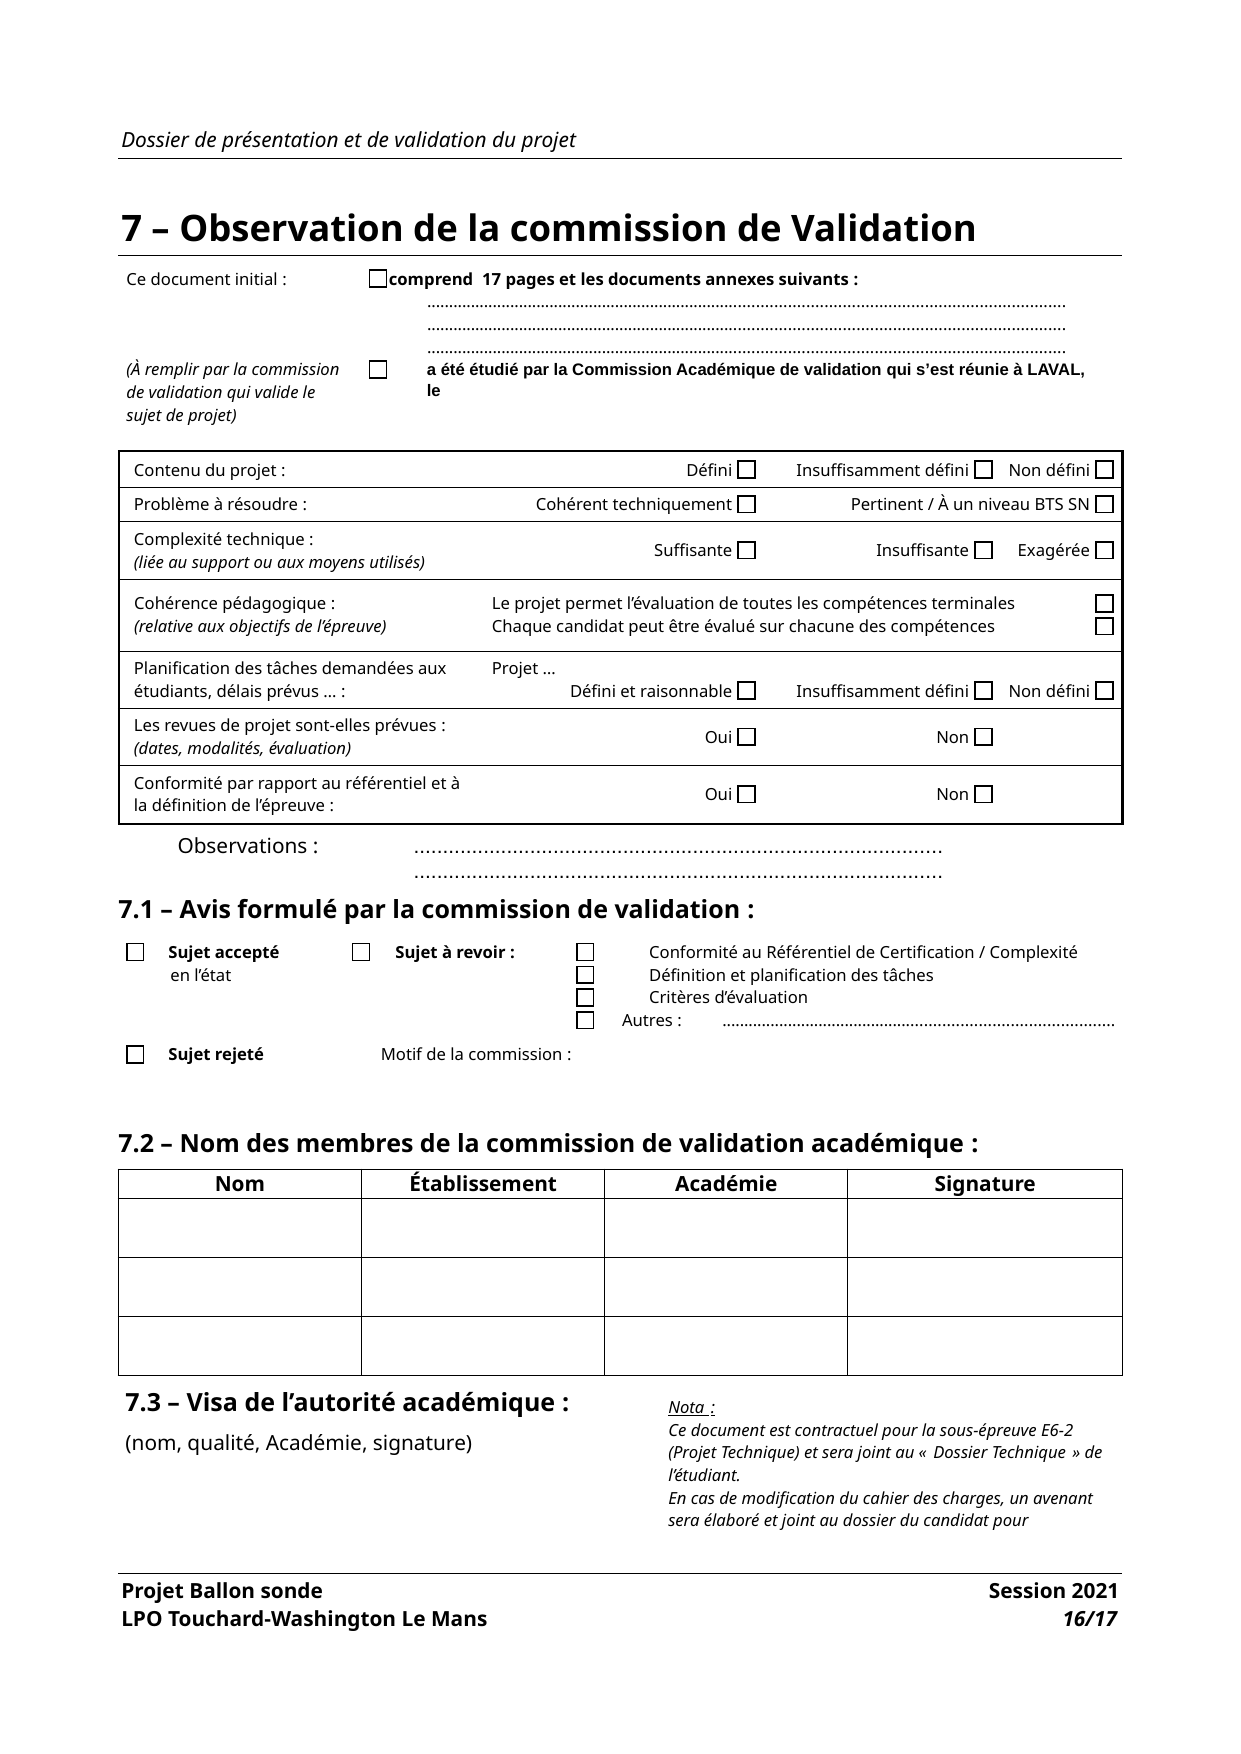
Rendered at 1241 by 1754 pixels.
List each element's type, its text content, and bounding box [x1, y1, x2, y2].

table_cell [848, 1199, 1122, 1257]
table_cell (nom, qualité, Académie, signature) [118, 1428, 661, 1543]
table_cell Cohérent techniquement Pertinent / À un niveau BTS SN [484, 488, 1121, 521]
table_cell [605, 1199, 847, 1257]
table_cell [605, 1258, 847, 1316]
table_header Nom [119, 1170, 361, 1198]
table_header Sujet à revoir : [345, 935, 569, 1037]
table_cell Complexité technique : (liée au support ou aux moyens utilisés) [120, 522, 484, 579]
table_cell (À remplir par la commission de validation qui valide le sujet de projet) [119, 358, 361, 426]
table_header Ce document initial : [119, 267, 361, 358]
table_cell Suffisante Insuffisante Exagérée [484, 522, 1121, 579]
table_cell [848, 1317, 1122, 1375]
table_header Nota : Ce document est contractuel pour la sous-épreuve E6-2 (Projet Technique) et sera joint au « Dossier Technique » de l’étudiant. En cas de modification du cahier des charges, un avenant sera élaboré et joint au dossier du candidat pour présentation au jury, en même temps que le carnet de suivi. [661, 1376, 1121, 1543]
table_header Sujet accepté en l’état [118, 935, 345, 1037]
table_header Visa de l’autorité académique : [118, 1376, 661, 1428]
table_cell Planification des tâches demandées aux étudiants, délais prévus … : [120, 652, 484, 708]
table_cell Problème à résoudre : [120, 488, 484, 521]
table_cell Sujet rejeté [118, 1037, 345, 1117]
table_header Contenu du projet : [120, 452, 484, 487]
table_header comprend 14 pages et les documents annexes suivants : [361, 267, 1122, 358]
table_header Conformité au Référentiel de Certification / Complexité Définition et planification des tâches Critères d’évaluation Autres : [569, 935, 1122, 1037]
table_header Défini Insuffisamment défini Non défini [484, 452, 1121, 487]
subtitle Nom des membres de la commission de validation académique : [118, 1126, 1122, 1160]
table_cell [605, 1317, 847, 1375]
table_header Académie [605, 1170, 847, 1198]
table_cell Oui Non [484, 709, 1121, 765]
subtitle Observation de la commission de Validation [118, 199, 1122, 255]
text Observations : [177, 831, 1033, 883]
table_cell [119, 1199, 361, 1257]
table_cell [119, 1258, 361, 1316]
table_cell [362, 1317, 604, 1375]
table_cell Oui Non [484, 766, 1121, 823]
table_header Établissement [362, 1170, 604, 1198]
table_cell [119, 1317, 361, 1375]
table_cell Le projet permet l’évaluation de toutes les compétences terminales Chaque candidat peut être évalué sur chacune des compétences [484, 580, 1121, 651]
table_cell [362, 1258, 604, 1316]
table_cell [362, 1199, 604, 1257]
subtitle Avis formulé par la commission de validation : [118, 892, 1122, 926]
table_cell a été étudié par la Commission Académique de validation qui s’est réunie à LAVAL, le [361, 358, 1122, 426]
table_cell [848, 1258, 1122, 1316]
table_cell Cohérence pédagogique : (relative aux objectifs de l’épreuve) [120, 580, 484, 651]
table_cell Projet … Défini et raisonnable Insuffisamment défini Non défini [484, 652, 1121, 708]
table_header Signature [848, 1170, 1122, 1198]
table_cell Les revues de projet sont-elles prévues : (dates, modalités, évaluation) [120, 709, 484, 765]
table_cell Motif de la commission : [345, 1037, 1122, 1117]
table_cell Conformité par rapport au référentiel et à la définition de l’épreuve : [120, 766, 484, 823]
